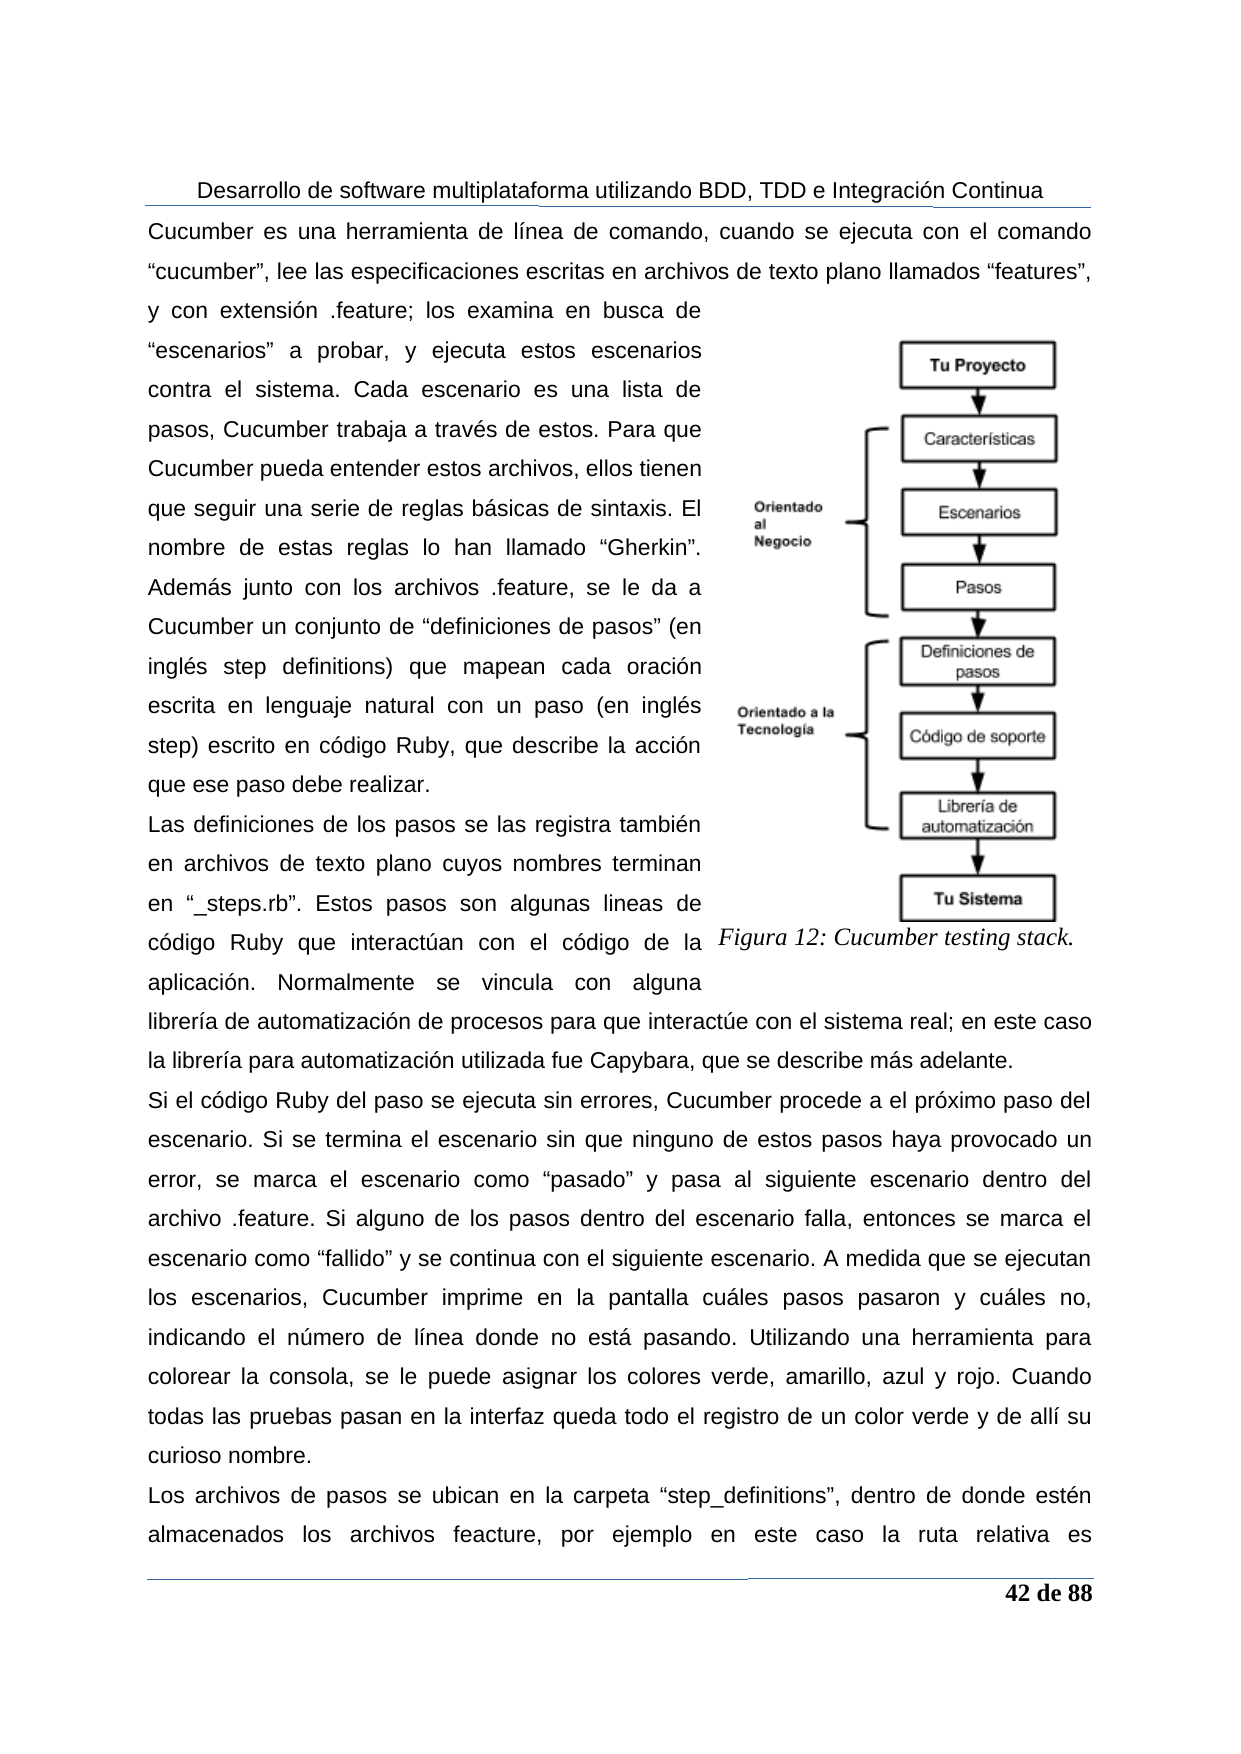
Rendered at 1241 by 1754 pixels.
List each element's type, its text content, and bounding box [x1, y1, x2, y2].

text Si el código Ruby del paso se ejecuta sin errores, Cucumber procede a el próximo paso del escenario. Si se termina el escenario sin que ninguno de estos pasos haya provocado un error, se marca el escenario como “pasado” y pasa al siguiente escenario dentro del archivo .feature. Si alguno de los pasos dentro del escenario falla, entonces se marca el escenario como “fallido” y se continua con el siguiente escenario. A medida que se ejecutan los escenarios, Cucumber imprime en la pantalla cuáles pasos pasaron y cuáles no, indicando el número de línea donde no está pasando. Utilizando una herramienta para colorear la consola, se le puede asignar los colores verde, amarillo, azul y rojo. Cuando todas las pruebas pasan en la interfaz queda todo el registro de un color verde y de allí su curioso nombre. [148, 1087, 1093, 1468]
picture [719, 334, 1073, 922]
text Las definiciones de los pasos se las registra también en archivos de texto plano cuyos nombres terminan en “_steps.rb”. Estos pasos son algunas lineas de código Ruby que interactúan con el código de la aplicación. Normalmente se vincula con alguna librería de automatización de procesos para que interactúe con el sistema real; en este caso la librería para automatización utilizada fue Capybara, que se describe más adelante. [148, 811, 1093, 1074]
text Figura 12: Cucumber testing stack. [714, 334, 1079, 951]
text Cucumber es una herramienta de línea de comando, cuando se ejecuta con el comando “cucumber”, lee las especificaciones escritas en archivos de texto plano llamados “features”, y con extensión .feature; los examina en busca de “escenarios” a probar, y ejecuta estos escenarios contra el sistema. Cada escenario es una lista de pasos, Cucumber trabaja a través de estos. Para que Cucumber pueda entender estos archivos, ellos tienen que seguir una serie de reglas básicas de sintaxis. El nombre de estas reglas lo han llamado “Gherkin”. Además junto con los archivos .feature, se le da a Cucumber un conjunto de “definiciones de pasos” (en inglés step definitions) que mapean cada oración escrita en lenguaje natural con un paso (en inglés step) escrito en código Ruby, que describe la acción que ese paso debe realizar. [148, 218, 1093, 797]
text Los archivos de pasos se ubican en la carpeta “step_definitions”, dentro de donde estén almacenados los archivos feacture, por ejemplo en este caso la ruta relativa es [148, 1482, 1093, 1547]
